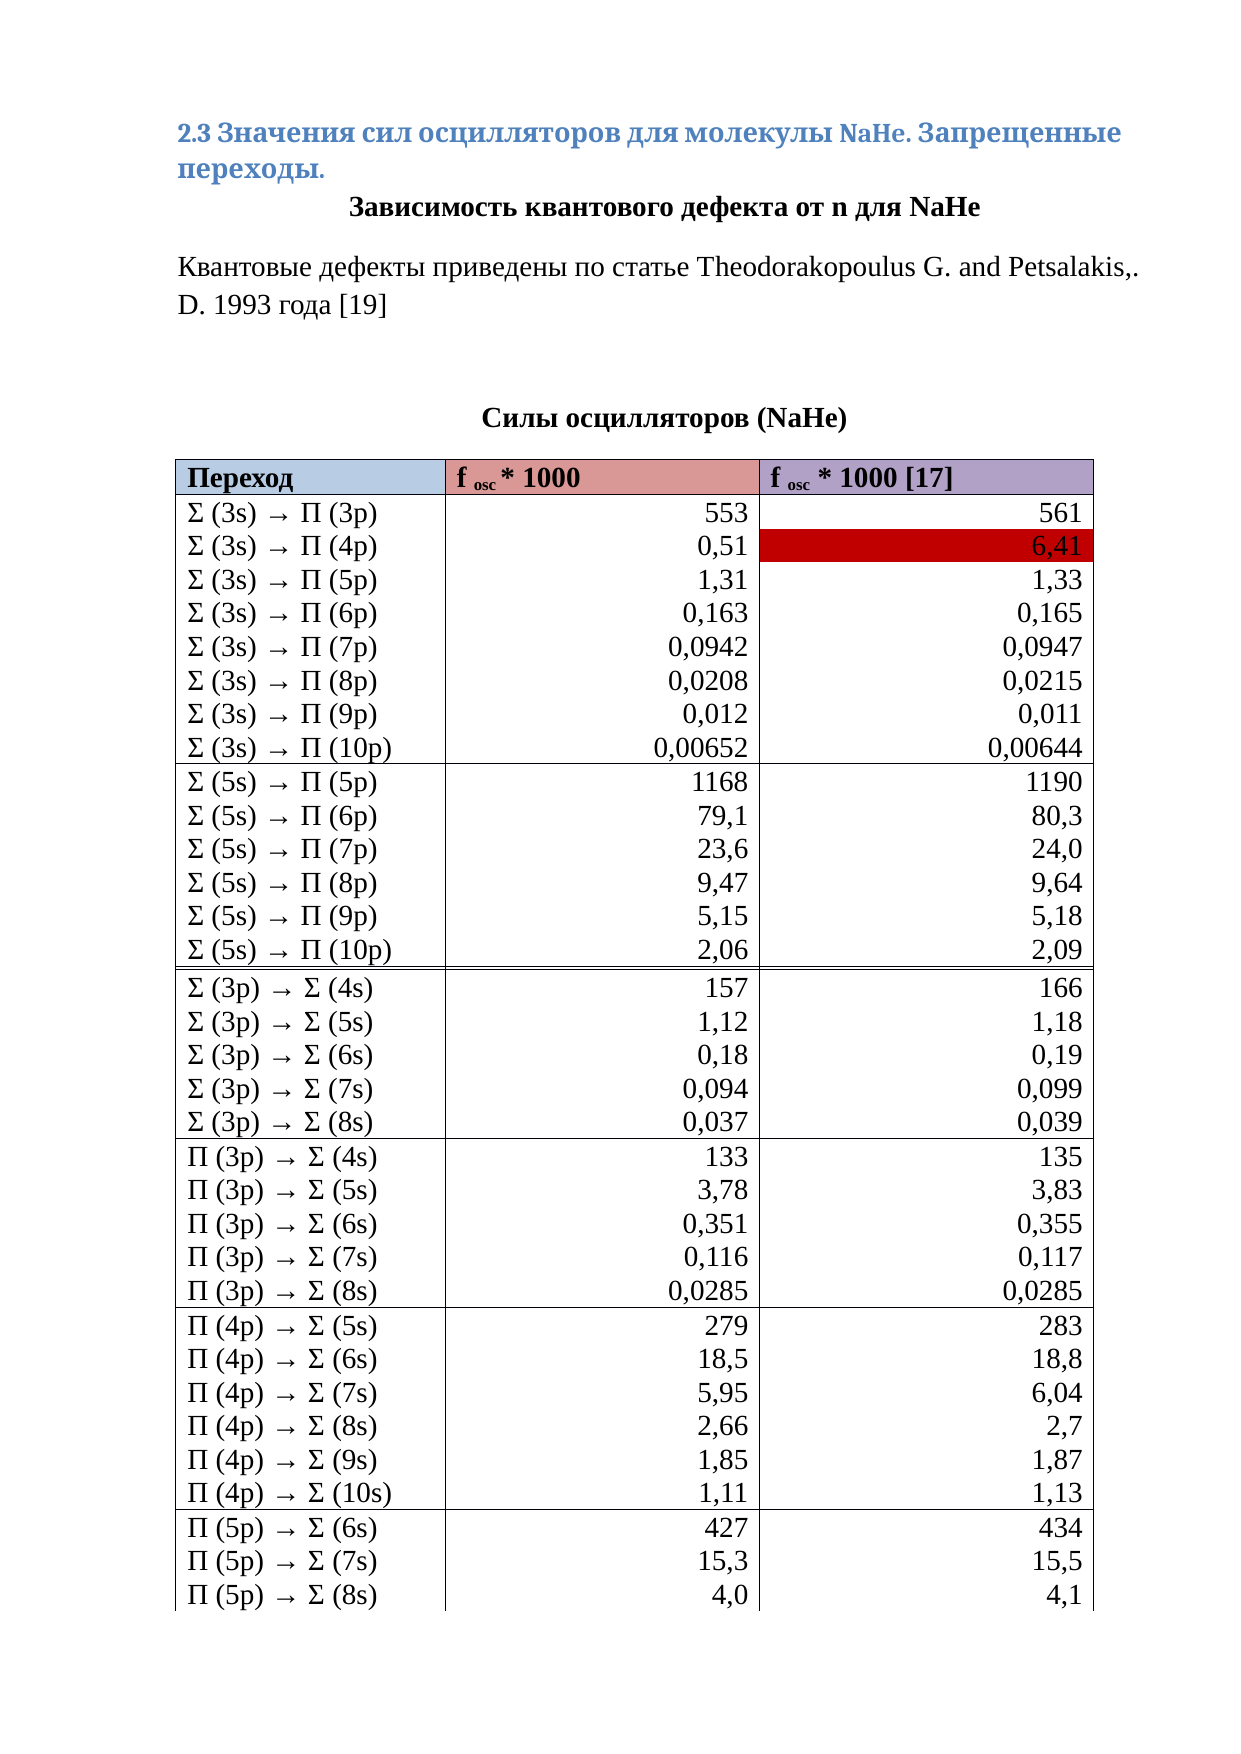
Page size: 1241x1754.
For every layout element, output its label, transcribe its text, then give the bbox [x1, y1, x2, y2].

table_cell 9,47 [446, 865, 759, 898]
table_cell Σ (5s) → П (5p) [176, 764, 445, 798]
table_cell 1,87 [760, 1442, 1093, 1475]
table_cell 5,15 [446, 899, 759, 932]
table_cell Σ (5s) → П (6p) [176, 798, 445, 831]
table_cell 166 [760, 970, 1093, 1004]
table_cell 283 [760, 1308, 1093, 1341]
table_cell 1190 [760, 764, 1093, 798]
table_cell 0,0285 [760, 1273, 1093, 1307]
table_cell П (4p) → Σ (8s) [176, 1408, 445, 1442]
table_cell 4,0 [446, 1577, 759, 1611]
table_cell П (3p) → Σ (6s) [176, 1206, 445, 1239]
table_cell 9,64 [760, 865, 1093, 898]
text Силы осцилляторов (NaHe) [177, 400, 1152, 433]
table_cell 0,19 [760, 1037, 1093, 1071]
table_cell Σ (3p) → Σ (6s) [176, 1037, 445, 1071]
table_cell 0,355 [760, 1206, 1093, 1239]
table_header f osc * 1000 [17] [760, 460, 1093, 494]
table_cell П (4p) → Σ (7s) [176, 1375, 445, 1408]
text Квантовые дефекты приведены по статье Theodorakopoulus G. and Petsalakis,. D. 1993 года [19] [177, 249, 1152, 321]
table_cell 6,04 [760, 1375, 1093, 1408]
table_cell 18,8 [760, 1341, 1093, 1375]
table_cell 0,094 [446, 1071, 759, 1104]
table_cell Σ (3s) → П (5p) [176, 562, 445, 596]
table_cell 553 [446, 495, 759, 528]
table_cell П (3p) → Σ (4s) [176, 1139, 445, 1172]
table_cell 2,09 [760, 932, 1093, 966]
table_cell 0,165 [760, 596, 1093, 629]
table_cell 79,1 [446, 798, 759, 831]
table_cell 15,3 [446, 1544, 759, 1577]
table_cell П (5p) → Σ (8s) [176, 1577, 445, 1611]
table_cell 0,0942 [446, 629, 759, 663]
table_cell Σ (3s) → П (7p) [176, 629, 445, 663]
table_cell 0,163 [446, 596, 759, 629]
table_cell 133 [446, 1139, 759, 1172]
table_cell П (3p) → Σ (7s) [176, 1240, 445, 1273]
table_cell 157 [446, 970, 759, 1004]
table_cell 0,116 [446, 1240, 759, 1273]
table_cell П (3p) → Σ (5s) [176, 1173, 445, 1206]
table_cell 5,18 [760, 899, 1093, 932]
table_header Переход [176, 460, 445, 494]
table_cell 24,0 [760, 831, 1093, 865]
table_cell 2,06 [446, 932, 759, 966]
table_cell 18,5 [446, 1341, 759, 1375]
table_cell П (5p) → Σ (6s) [176, 1510, 445, 1543]
table_cell 0,18 [446, 1037, 759, 1071]
table_cell 0,51 [446, 529, 759, 562]
table_cell 2,66 [446, 1408, 759, 1442]
table_cell 427 [446, 1510, 759, 1543]
table_cell 80,3 [760, 798, 1093, 831]
table_cell П (5p) → Σ (7s) [176, 1544, 445, 1577]
table_cell 0,037 [446, 1104, 759, 1138]
table_header f osc * 1000 [446, 460, 759, 494]
table_cell 0,00644 [760, 730, 1093, 763]
table_cell Σ (3p) → Σ (8s) [176, 1104, 445, 1138]
table_cell Σ (5s) → П (9p) [176, 899, 445, 932]
table_cell 1,11 [446, 1475, 759, 1509]
table_cell Σ (3s) → П (10p) [176, 730, 445, 763]
table_cell 5,95 [446, 1375, 759, 1408]
table_cell 1,85 [446, 1442, 759, 1475]
table_cell Σ (5s) → П (7p) [176, 831, 445, 865]
table_cell Σ (3p) → Σ (5s) [176, 1004, 445, 1037]
table_cell 1,18 [760, 1004, 1093, 1037]
table_cell 279 [446, 1308, 759, 1341]
table_cell Σ (5s) → П (8p) [176, 865, 445, 898]
table_cell Σ (3s) → П (4p) [176, 529, 445, 562]
table_cell 4,1 [760, 1577, 1093, 1611]
table_cell Σ (3s) → П (9p) [176, 696, 445, 730]
table_cell 23,6 [446, 831, 759, 865]
table_cell 6,41 [760, 529, 1093, 562]
table_cell 15,5 [760, 1544, 1093, 1577]
table_cell 0,099 [760, 1071, 1093, 1104]
table_cell Σ (3s) → П (8p) [176, 663, 445, 696]
table_cell П (4p) → Σ (10s) [176, 1475, 445, 1509]
table_cell 0,012 [446, 696, 759, 730]
table_cell 0,117 [760, 1240, 1093, 1273]
table_cell 0,011 [760, 696, 1093, 730]
table_cell 561 [760, 495, 1093, 528]
text Зависимость квантового дефекта от n для NaHe [177, 189, 1152, 223]
table_cell Σ (3s) → П (6p) [176, 596, 445, 629]
table_cell 2,7 [760, 1408, 1093, 1442]
table_cell П (4p) → Σ (5s) [176, 1308, 445, 1341]
table_cell Σ (3s) → П (3p) [176, 495, 445, 528]
table_cell Σ (3p) → Σ (7s) [176, 1071, 445, 1104]
table_cell 1,13 [760, 1475, 1093, 1509]
table_cell П (4p) → Σ (9s) [176, 1442, 445, 1475]
table_cell П (4p) → Σ (6s) [176, 1341, 445, 1375]
table_cell Σ (5s) → П (10p) [176, 932, 445, 966]
table_cell 0,0947 [760, 629, 1093, 663]
table_cell 434 [760, 1510, 1093, 1543]
table_cell 0,00652 [446, 730, 759, 763]
table_cell 0,039 [760, 1104, 1093, 1138]
subtitle 2.3 Значения сил осцилляторов для молекулы NaHe. Запрещенные переходы. [177, 118, 1152, 185]
table_cell 0,351 [446, 1206, 759, 1239]
table_cell 1168 [446, 764, 759, 798]
table_cell П (3p) → Σ (8s) [176, 1273, 445, 1307]
table_cell 135 [760, 1139, 1093, 1172]
table_cell 1,33 [760, 562, 1093, 596]
table_cell 0,0285 [446, 1273, 759, 1307]
table_cell 1,12 [446, 1004, 759, 1037]
table_cell 3,78 [446, 1173, 759, 1206]
table_cell Σ (3p) → Σ (4s) [176, 970, 445, 1004]
table_cell 0,0215 [760, 663, 1093, 696]
table_cell 1,31 [446, 562, 759, 596]
table_cell 0,0208 [446, 663, 759, 696]
table_cell 3,83 [760, 1173, 1093, 1206]
